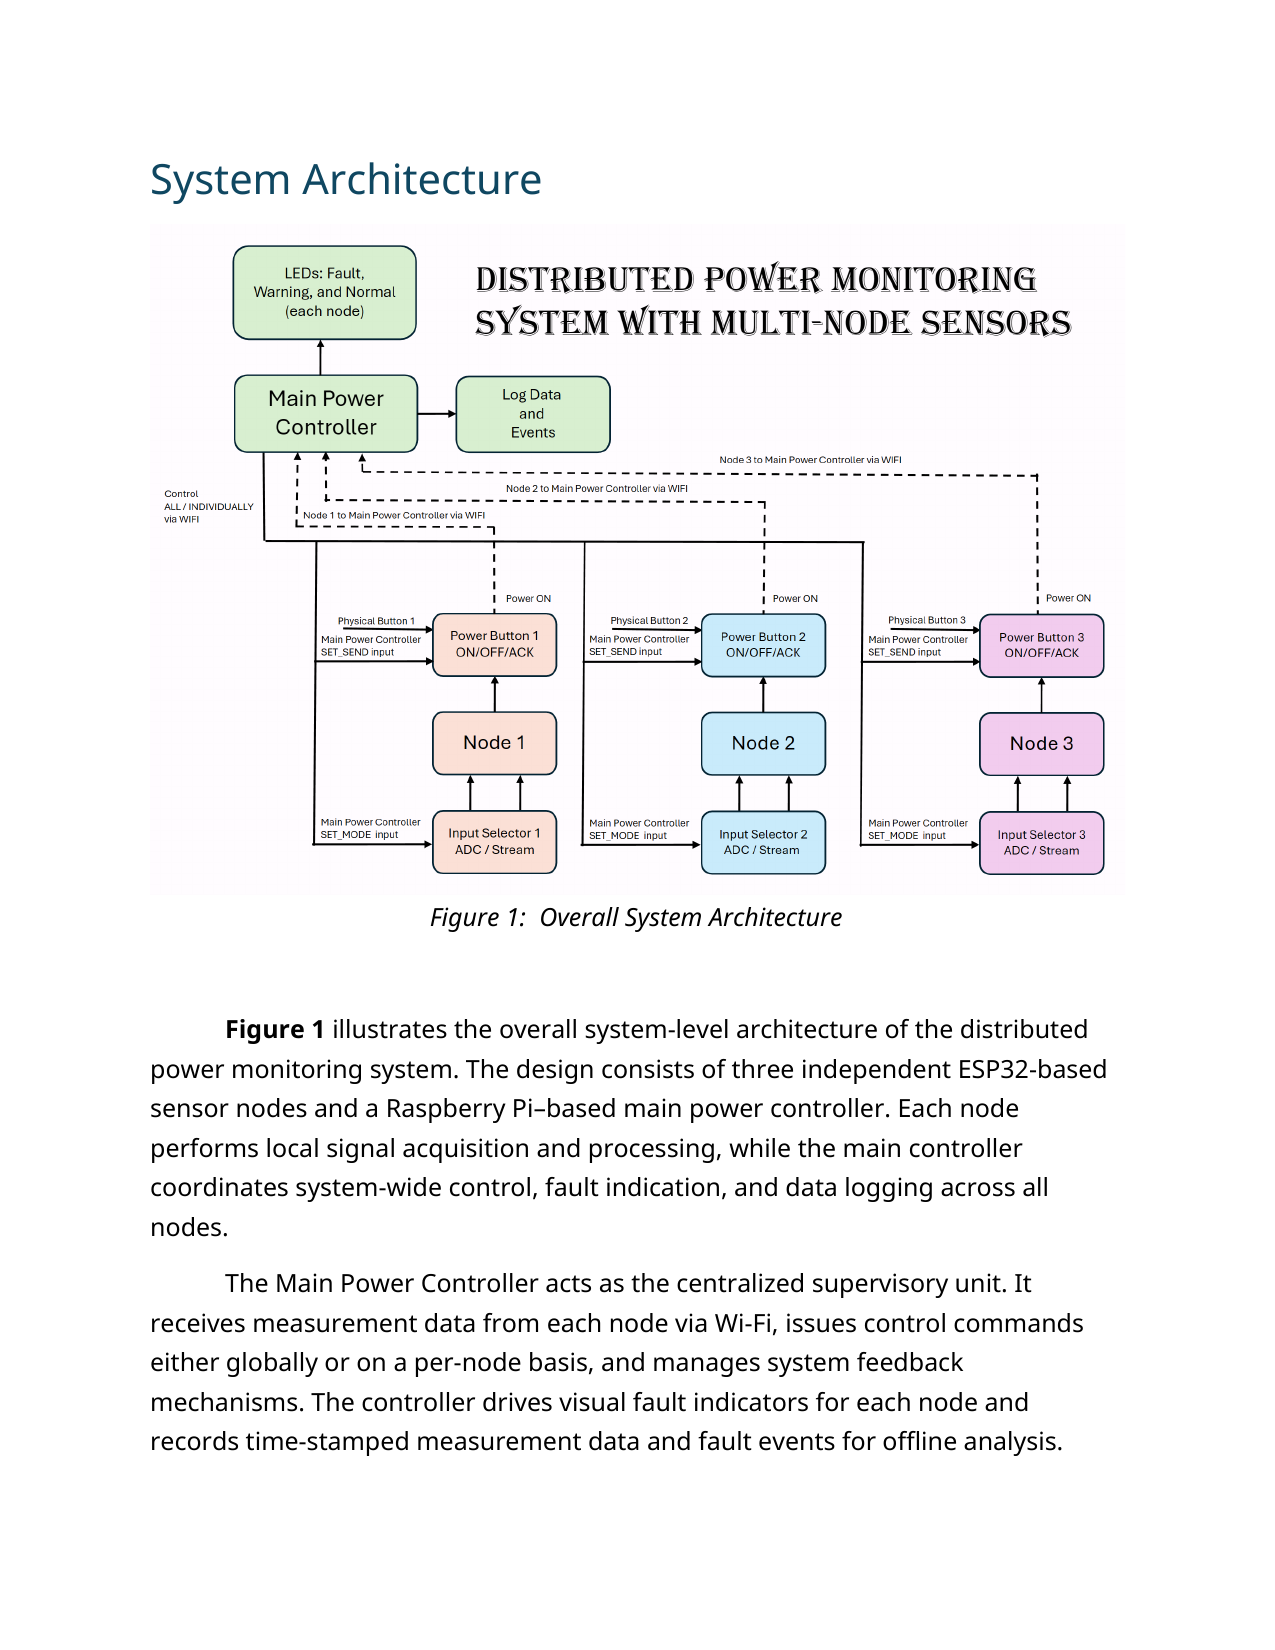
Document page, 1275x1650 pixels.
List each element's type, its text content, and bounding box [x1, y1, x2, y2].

text The Main Power Controller acts as the centralized supervisory unit. It receives measurement data from each node via Wi-Fi, issues control commands either globally or on a per-node basis, and manages system feedback mechanisms. The controller drives visual fault indicators for each node and records time-stamped measurement data and fault events for offline analysis. [150, 1266, 1125, 1458]
subtitle System Architecture [150, 150, 1125, 207]
text Figure 1 illustrates the overall system-level architecture of the distributed power monitoring system. The design consists of three independent ESP32-based sensor nodes and a Raspberry Pi–based main power controller. Each node performs local signal acquisition and processing, while the main controller coordinates system-wide control, fault indication, and data logging across all nodes. [150, 1012, 1125, 1244]
text Figure 1: Overall System Architecture [150, 895, 1125, 934]
